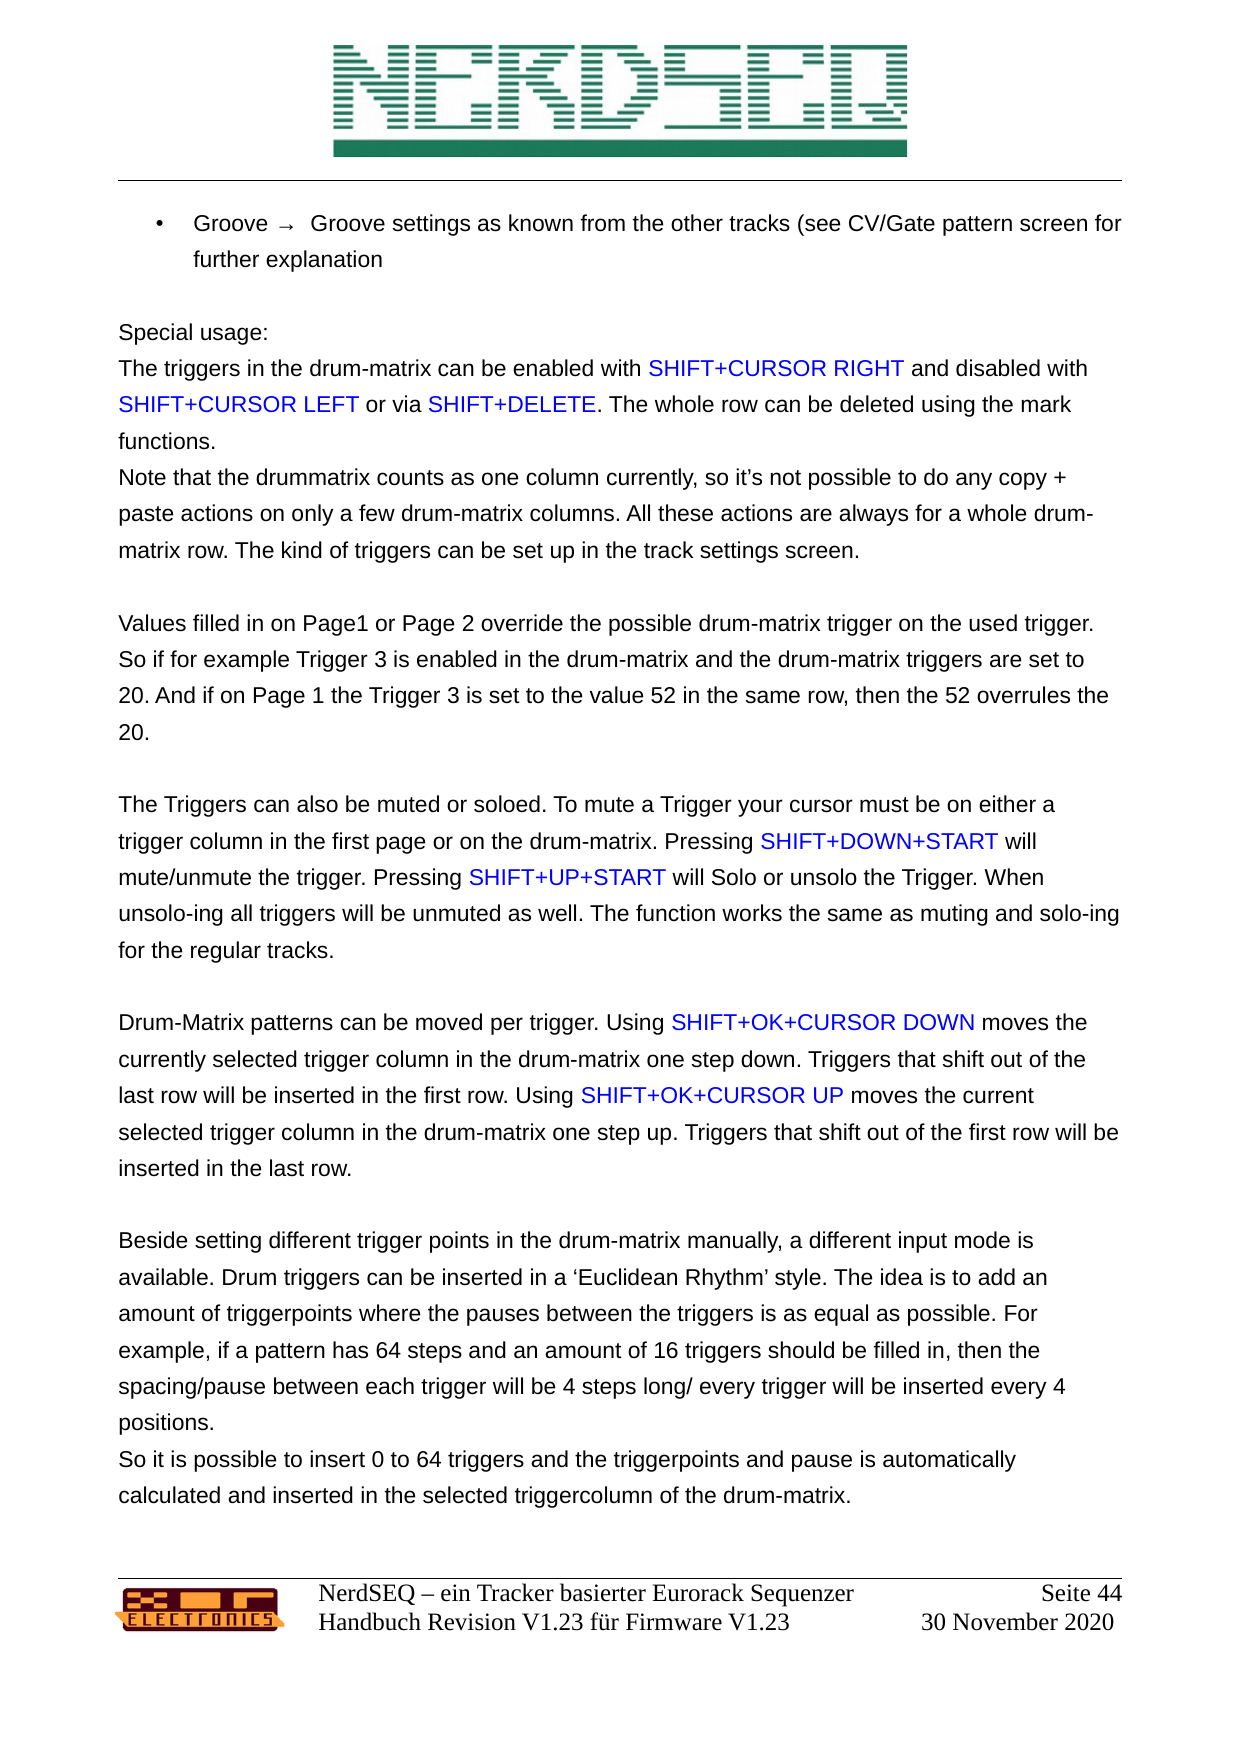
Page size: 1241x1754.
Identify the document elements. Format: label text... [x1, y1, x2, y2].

text Note that the drummatrix counts as one column currently, so it’s not possible to do any copy + paste actions on only a few drum-matrix columns. All these actions are always for a whole drum-matrix row. The kind of triggers can be set up in the track settings screen. [118, 464, 1122, 563]
text The Triggers can also be muted or soloed. To mute a Trigger your cursor must be on either a trigger column in the first page or on the drum-matrix. Pressing SHIFT+DOWN+START will mute/unmute the trigger. Pressing SHIFT+UP+START will Solo or unsolo the Trigger. When unsolo-ing all triggers will be unmuted as well. The function works the same as muting and solo-ing for the regular tracks. [118, 791, 1122, 963]
text Values filled in on Page1 or Page 2 override the possible drum-matrix trigger on the used trigger. So if for example Trigger 3 is enabled in the drum-matrix and the drum-matrix triggers are set to 20. And if on Page 1 the Trigger 3 is set to the value 52 in the same row, then the 52 overrules the 20. [118, 609, 1122, 745]
list Groove → Groove settings as known from the other tracks (see CV/Gate pattern screen for further explanation [156, 209, 1122, 272]
picture [115, 1584, 285, 1634]
text The triggers in the drum-matrix can be enabled with SHIFT+CURSOR RIGHT and disabled with SHIFT+CURSOR LEFT or via SHIFT+DELETE. The whole row can be deleted using the mark functions. [118, 355, 1122, 454]
text Special usage: [118, 319, 1122, 345]
text Beside setting different trigger points in the drum-matrix manually, a different input mode is available. Drum triggers can be inserted in a ‘Euclidean Rhythm’ style. The idea is to add an amount of triggerpoints where the pauses between the triggers is as equal as possible. For example, if a pattern has 64 steps and an amount of 16 triggers should be filled in, then the spacing/pause between each trigger will be 4 steps long/ every trigger will be inserted every 4 positions. So it is possible to insert 0 to 64 triggers and the triggerpoints and pause is automatically calculated and inserted in the selected triggercolumn of the drum-matrix. [118, 1227, 1122, 1508]
picture [333, 45, 908, 157]
text Drum-Matrix patterns can be moved per trigger. Using SHIFT+OK+CURSOR DOWN moves the currently selected trigger column in the drum-matrix one step down. Triggers that shift out of the last row will be inserted in the first row. Using SHIFT+OK+CURSOR UP moves the current selected trigger column in the drum-matrix one step up. Triggers that shift out of the first row will be inserted in the last row. [118, 1009, 1122, 1181]
